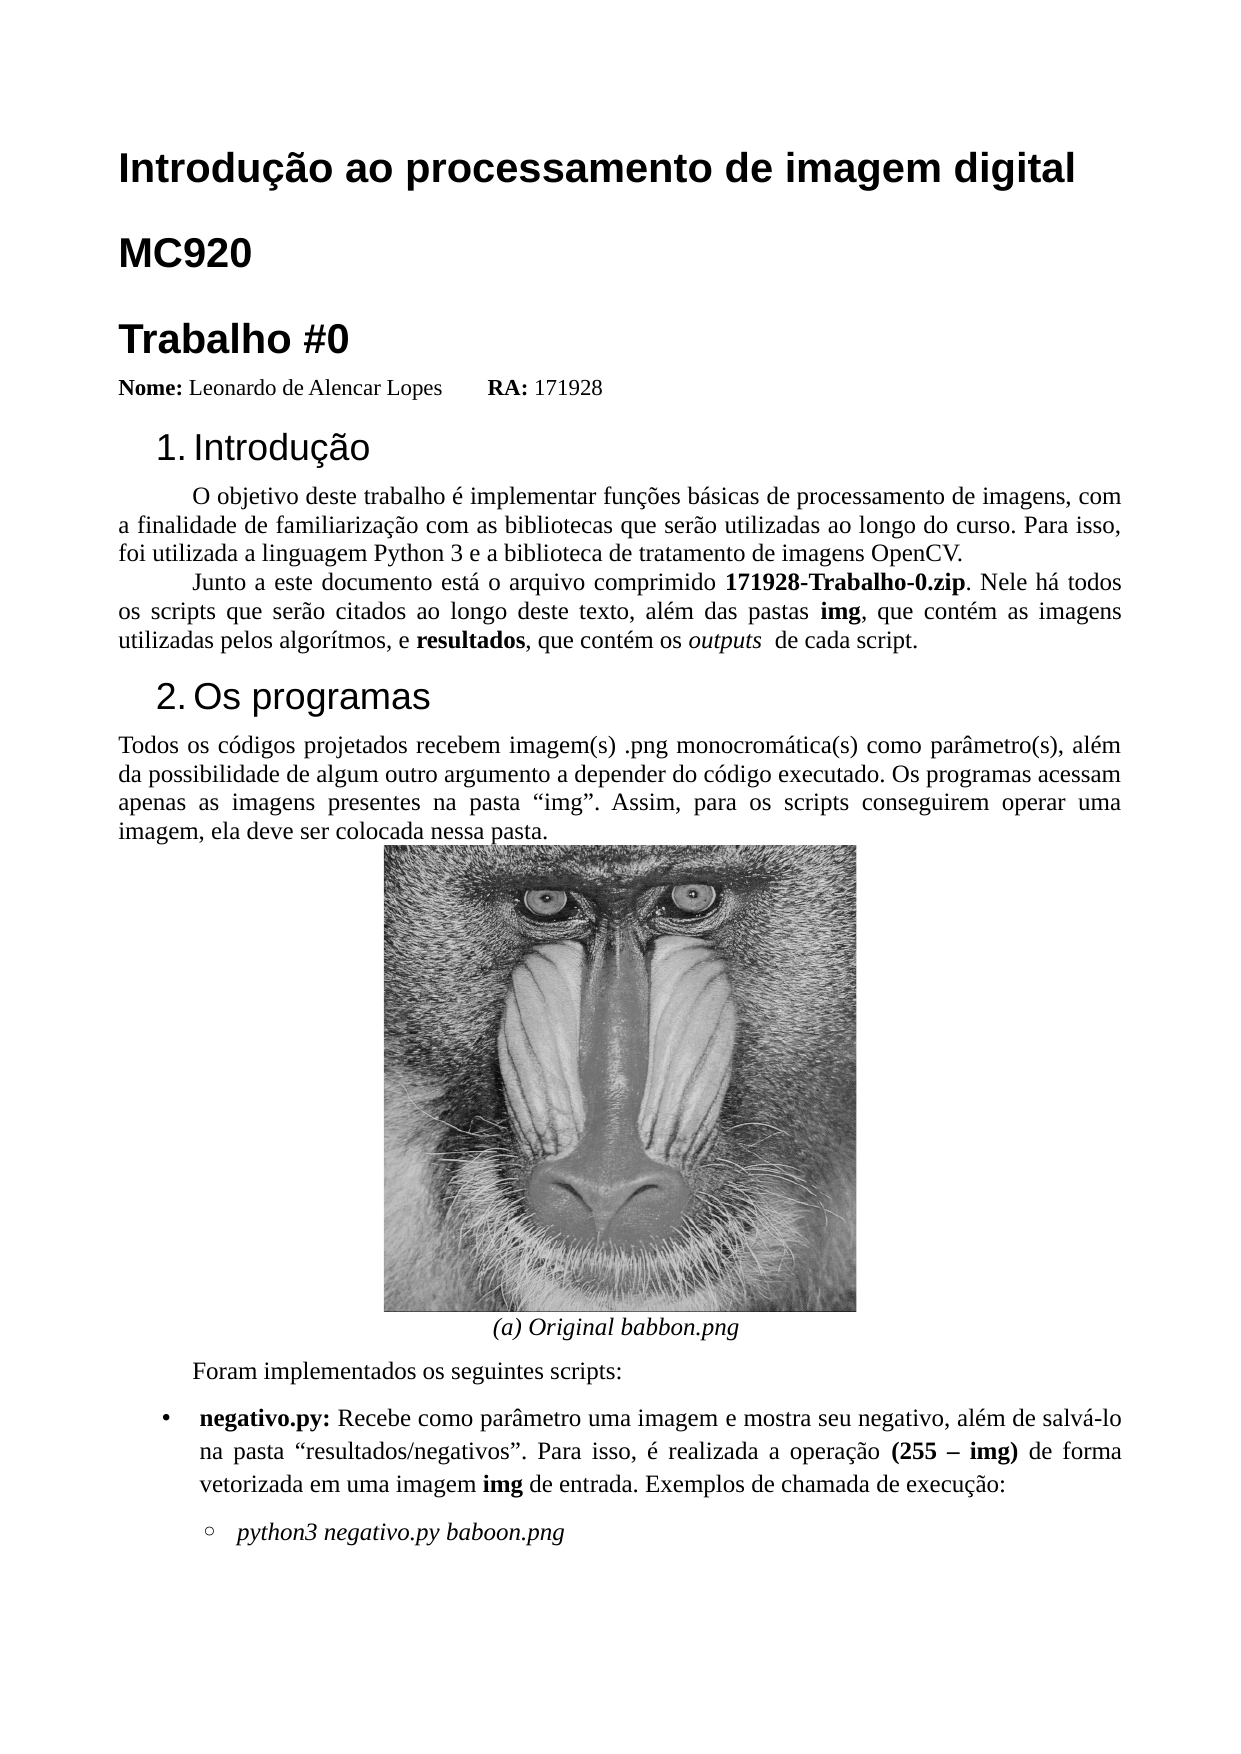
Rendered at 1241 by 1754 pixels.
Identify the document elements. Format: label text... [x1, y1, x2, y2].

list negativo.py: Recebe como parâmetro uma imagem e mostra seu negativo, além de salvá-lo na pasta “resultados/negativos”. Para isso, é realizada a operação (255 – img) de forma vetorizada em uma imagem img de entrada. Exemplos de chamada de execução: [162, 1403, 1122, 1498]
title Introdução ao processamento de imagem digital [118, 143, 1122, 191]
title MC920 [118, 228, 1122, 276]
text O objetivo deste trabalho é implementar funções básicas de processamento de imagens, com a finalidade de familiarização com as bibliotecas que serão utilizadas ao longo do curso. Para isso, foi utilizada a linguagem Python 3 e a biblioteca de tratamento de imagens OpenCV. [118, 481, 1122, 567]
picture [383, 845, 857, 1312]
text Junto a este documento está o arquivo comprimido 171928-Trabalho-0.zip. Nele há todos os scripts que serão citados ao longo deste texto, além das pastas img, que contém as imagens utilizadas pelos algorítmos, e resultados, que contém os outputs de cada script. [118, 567, 1122, 653]
text Foram implementados os seguintes scripts: [118, 845, 1122, 1384]
text (a) Original babbon.png [384, 1312, 856, 1341]
text Todos os códigos projetados recebem imagem(s) .png monocromática(s) como parâmetro(s), além da possibilidade de algum outro argumento a depender do código executado. Os programas acessam apenas as imagens presentes na pasta “img”. Assim, para os scripts conseguirem operar uma imagem, ela deve ser colocada nessa pasta. [118, 730, 1122, 845]
list python3 negativo.py baboon.png [199, 1517, 1122, 1546]
subtitle Os programas [156, 674, 1122, 717]
title Trabalho #0 [118, 314, 1122, 362]
subtitle Introdução [156, 425, 1122, 468]
text Nome: Leonardo de Alencar Lopes RA: 171928 [118, 374, 1122, 401]
